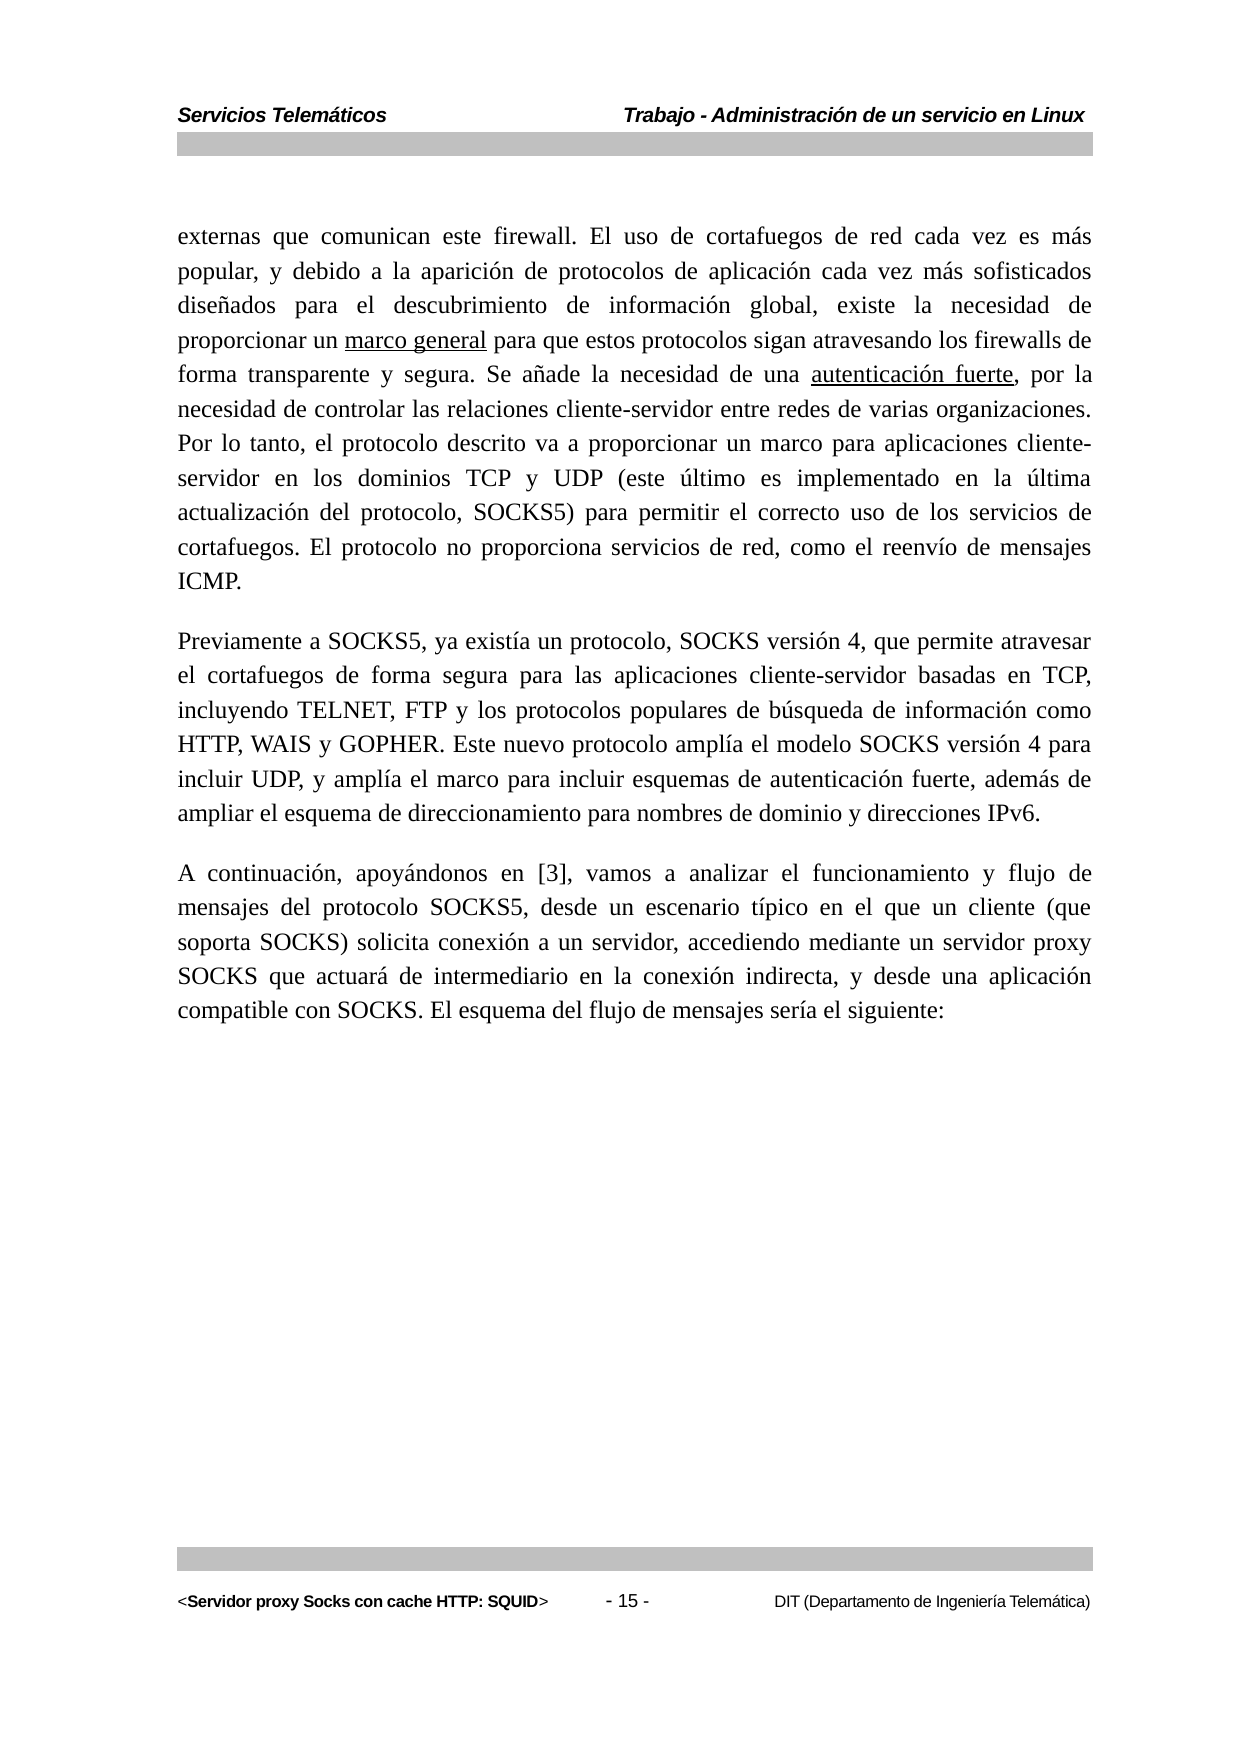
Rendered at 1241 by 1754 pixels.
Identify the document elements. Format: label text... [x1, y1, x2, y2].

text externas que comunican este firewall. El uso de cortafuegos de red cada vez es más popular, y debido a la aparición de protocolos de aplicación cada vez más sofisticados diseñados para el descubrimiento de información global, existe la necesidad de proporcionar un marco general para que estos protocolos sigan atravesando los firewalls de forma transparente y segura. Se añade la necesidad de una autenticación fuerte, por la necesidad de controlar las relaciones cliente-servidor entre redes de varias organizaciones. Por lo tanto, el protocolo descrito va a proporcionar un marco para aplicaciones cliente-servidor en los dominios TCP y UDP (este último es implementado en la última actualización del protocolo, SOCKS5) para permitir el correcto uso de los servicios de cortafuegos. El protocolo no proporciona servicios de red, como el reenvío de mensajes ICMP. [177, 221, 1093, 595]
text Previamente a SOCKS5, ya existía un protocolo, SOCKS versión 4, que permite atravesar el cortafuegos de forma segura para las aplicaciones cliente-servidor basadas en TCP, incluyendo TELNET, FTP y los protocolos populares de búsqueda de información como HTTP, WAIS y GOPHER. Este nuevo protocolo amplía el modelo SOCKS versión 4 para incluir UDP, y amplía el marco para incluir esquemas de autenticación fuerte, además de ampliar el esquema de direccionamiento para nombres de dominio y direcciones IPv6. [177, 626, 1093, 827]
text A continuación, apoyándonos en [3], vamos a analizar el funcionamiento y flujo de mensajes del protocolo SOCKS5, desde un escenario típico en el que un cliente (que soporta SOCKS) solicita conexión a un servidor, accediendo mediante un servidor proxy SOCKS que actuará de intermediario en la conexión indirecta, y desde una aplicación compatible con SOCKS. El esquema del flujo de mensajes sería el siguiente: [177, 858, 1093, 1024]
